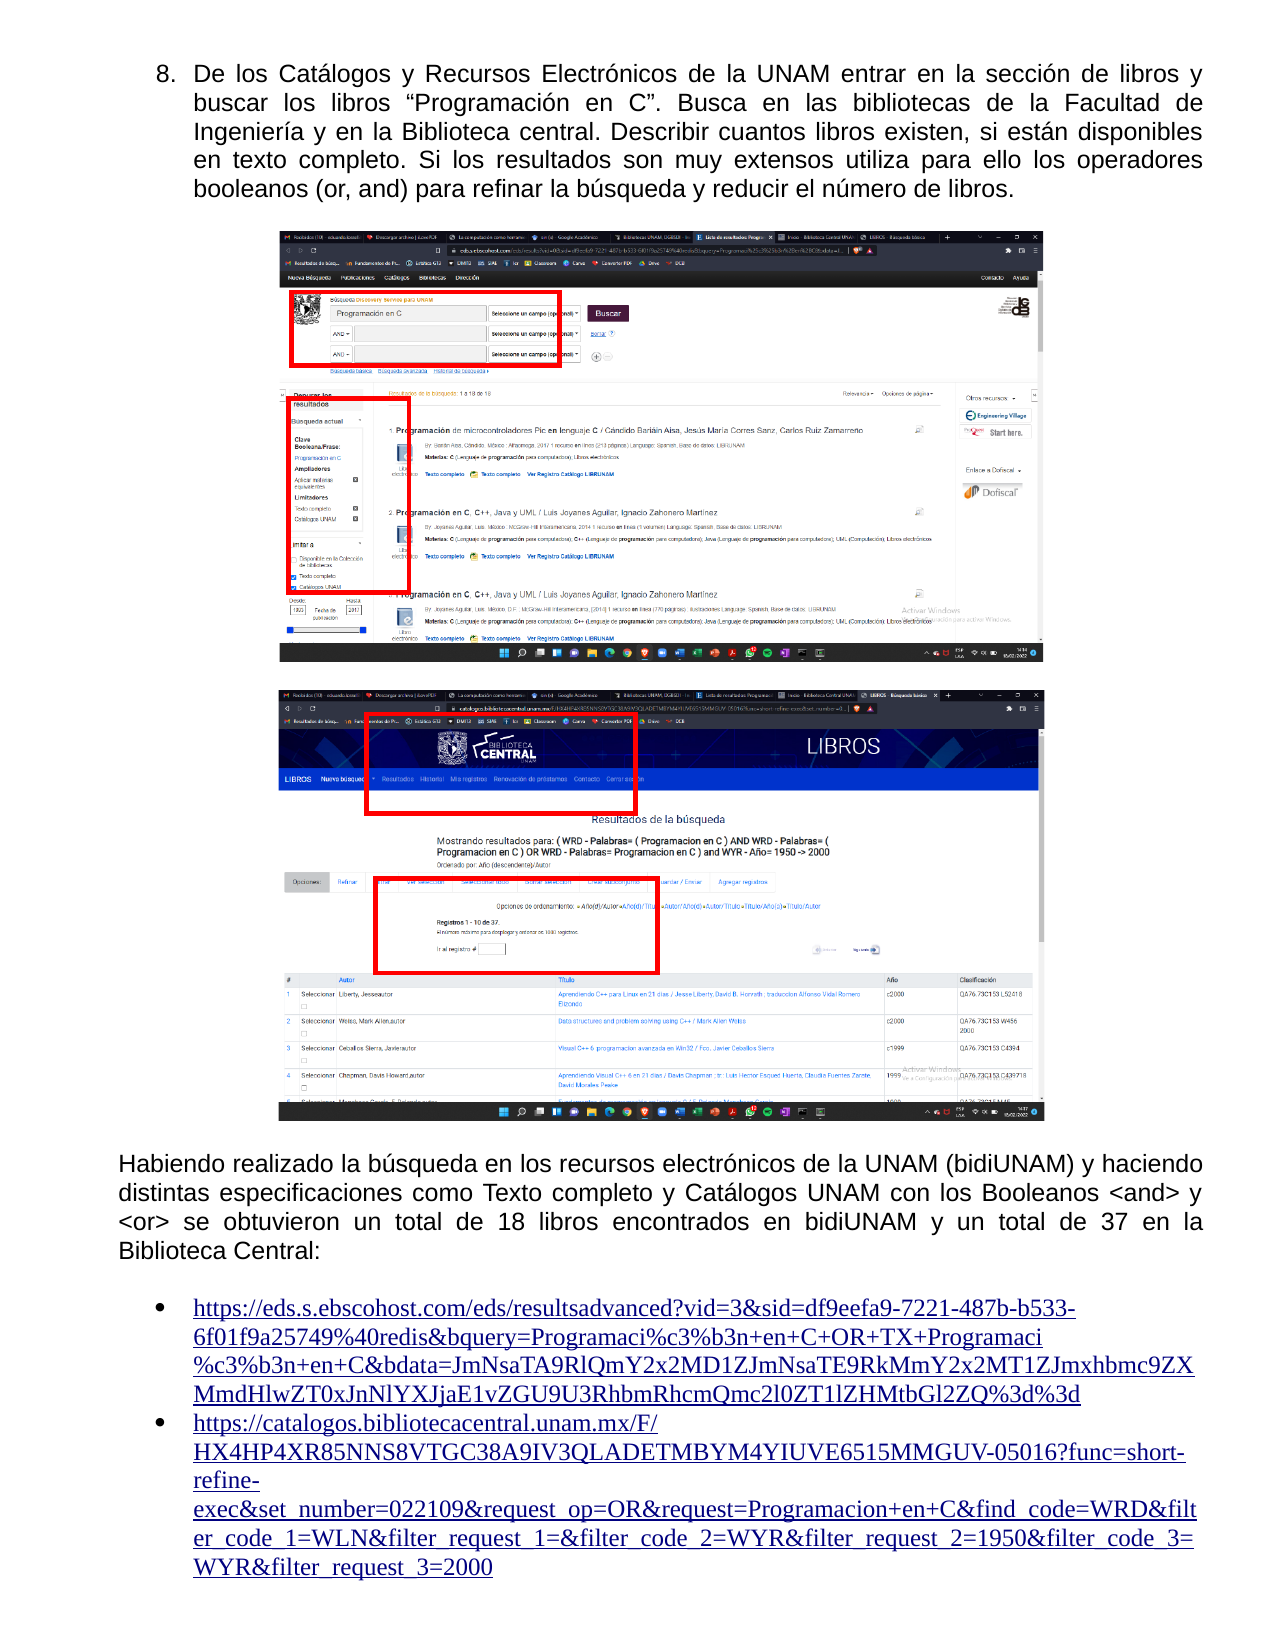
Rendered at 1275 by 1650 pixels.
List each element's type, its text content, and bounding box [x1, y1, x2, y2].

list https://eds.s.ebscohost.com/eds/resultsadvanced?vid=3&sid=df9eefa9-7221-487b-b533-6f01f9a25749%40redis&bquery=Programaci%c3%b3n+en+C+OR+TX+Programaci%c3%b3n+en+C&bdata=JmNsaTA9RlQmY2x2MD1ZJmNsaTE9RkMmY2x2MT1ZJmxhbmc9ZXMmdHlwZT0xJnNlYXJjaE1vZGU9U3RhbmRhcmQmc2l0ZT1lZHMtbGl2ZQ%3d%3d [156, 1293, 1205, 1408]
list https://catalogos.bibliotecacentral.unam.mx/F/HX4HP4XR85NNS8VTGC38A9IV3QLADETMBYM4YIUVE6515MMGUV-05016?func=short-refine-exec&set_number=022109&request_op=OR&request=Programacion+en+C&find_code=WRD&filter_code_1=WLN&filter_request_1=&filter_code_2=WYR&filter_request_2=1950&filter_code_3=WYR&filter_request_3=2000 [156, 1408, 1205, 1581]
list De los Catálogos y Recursos Electrónicos de la UNAM entrar en la sección de libros y buscar los libros “Programación en C”. Busca en las bibliotecas de la Facultad de Ingeniería y en la Biblioteca central. Describir cuantos libros existen, si están disponibles en texto completo. Si los resultados son muy extensos utiliza para ello los operadores booleanos (or, and) para refinar la búsqueda y reducir el número de libros. [156, 59, 1205, 203]
text Habiendo realizado la búsqueda en los recursos electrónicos de la UNAM (bidiUNAM) y haciendo distintas especificaciones como Texto completo y Catálogos UNAM con los Booleanos <and> y <or> se obtuvieron un total de 18 libros encontrados en bidiUNAM y un total de 37 en la Biblioteca Central: [118, 1149, 1205, 1264]
